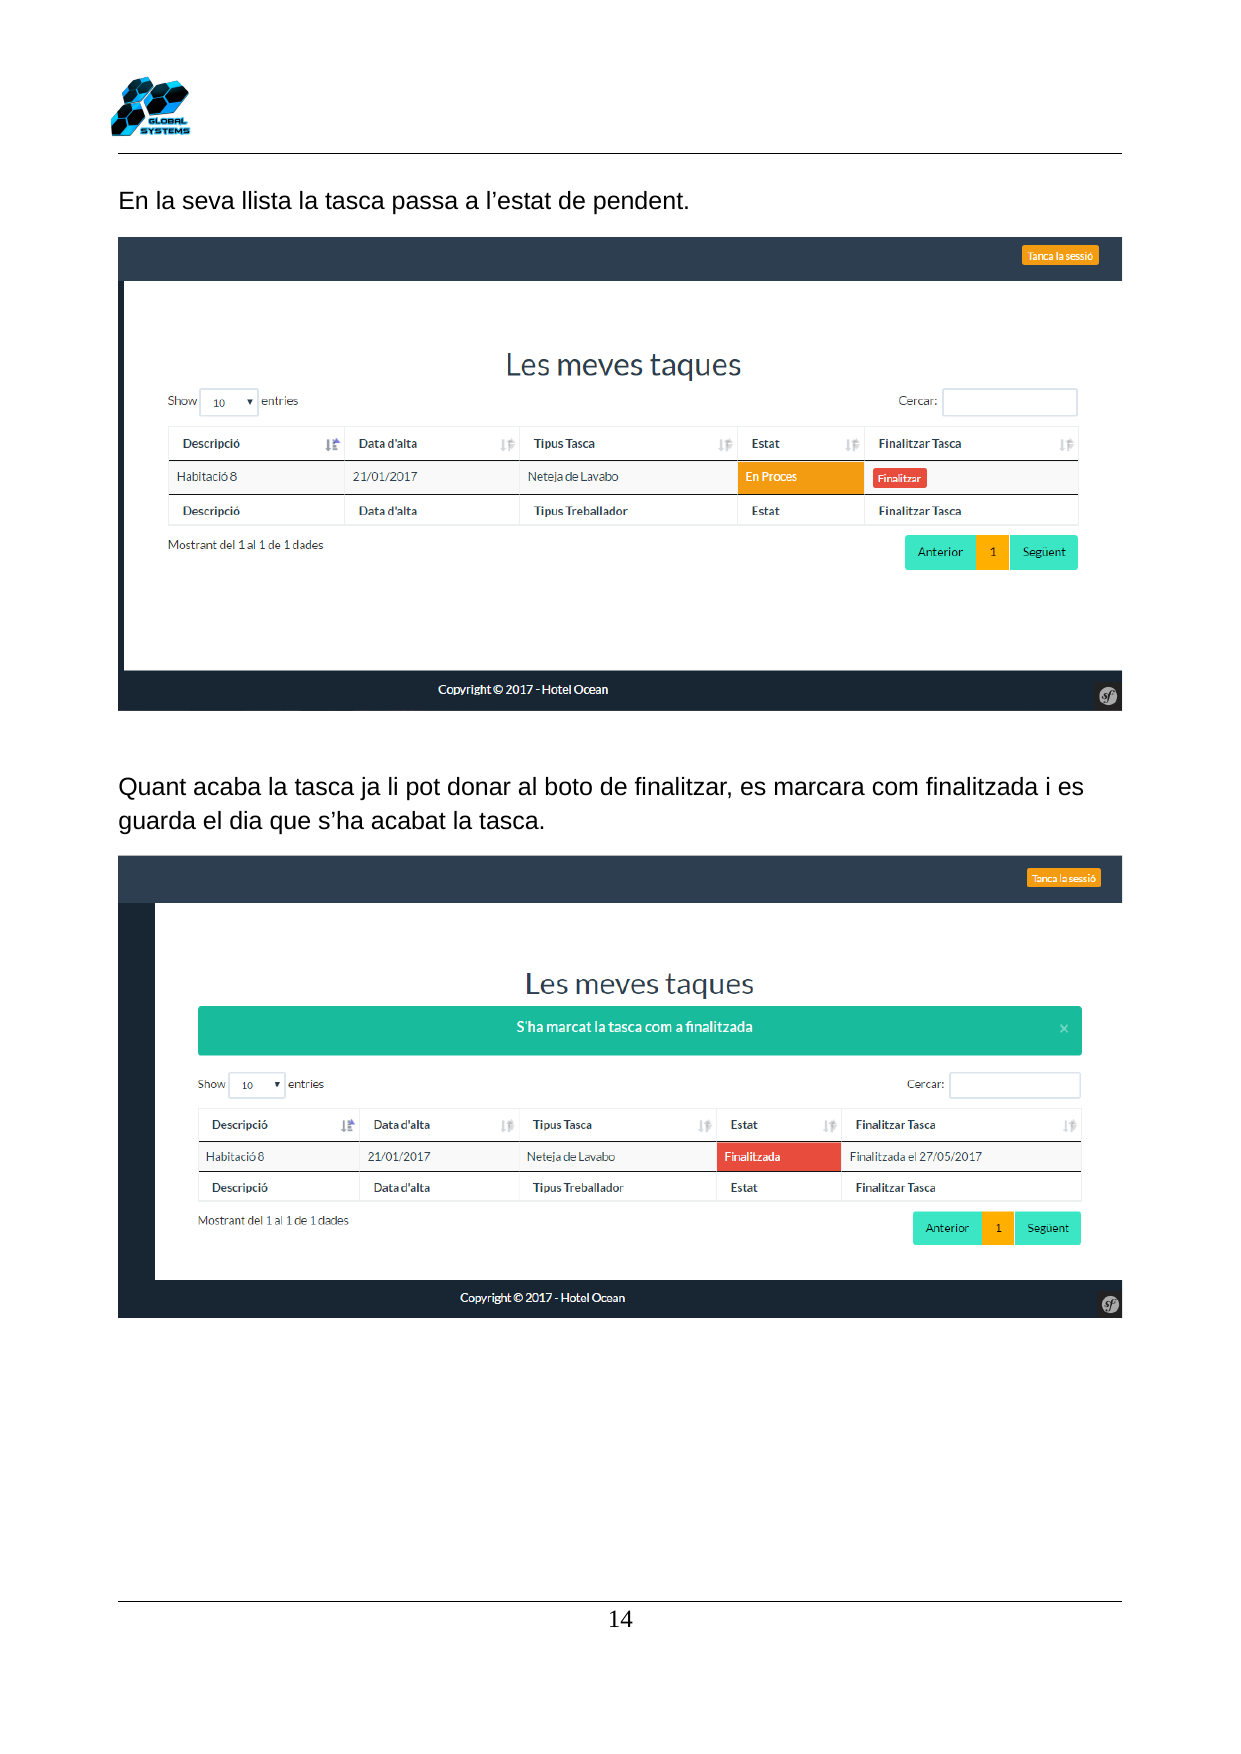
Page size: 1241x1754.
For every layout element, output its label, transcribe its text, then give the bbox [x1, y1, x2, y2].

picture [118, 855, 1123, 1318]
picture [107, 61, 194, 148]
text Quant acaba la tasca ja li pot donar al boto de finalitzar, es marcara com finalitzada i es guarda el dia que s’ha acabat la tasca. [118, 772, 1122, 835]
picture [118, 237, 1123, 711]
text En la seva llista la tasca passa a l’estat de pendent. [118, 182, 1122, 216]
